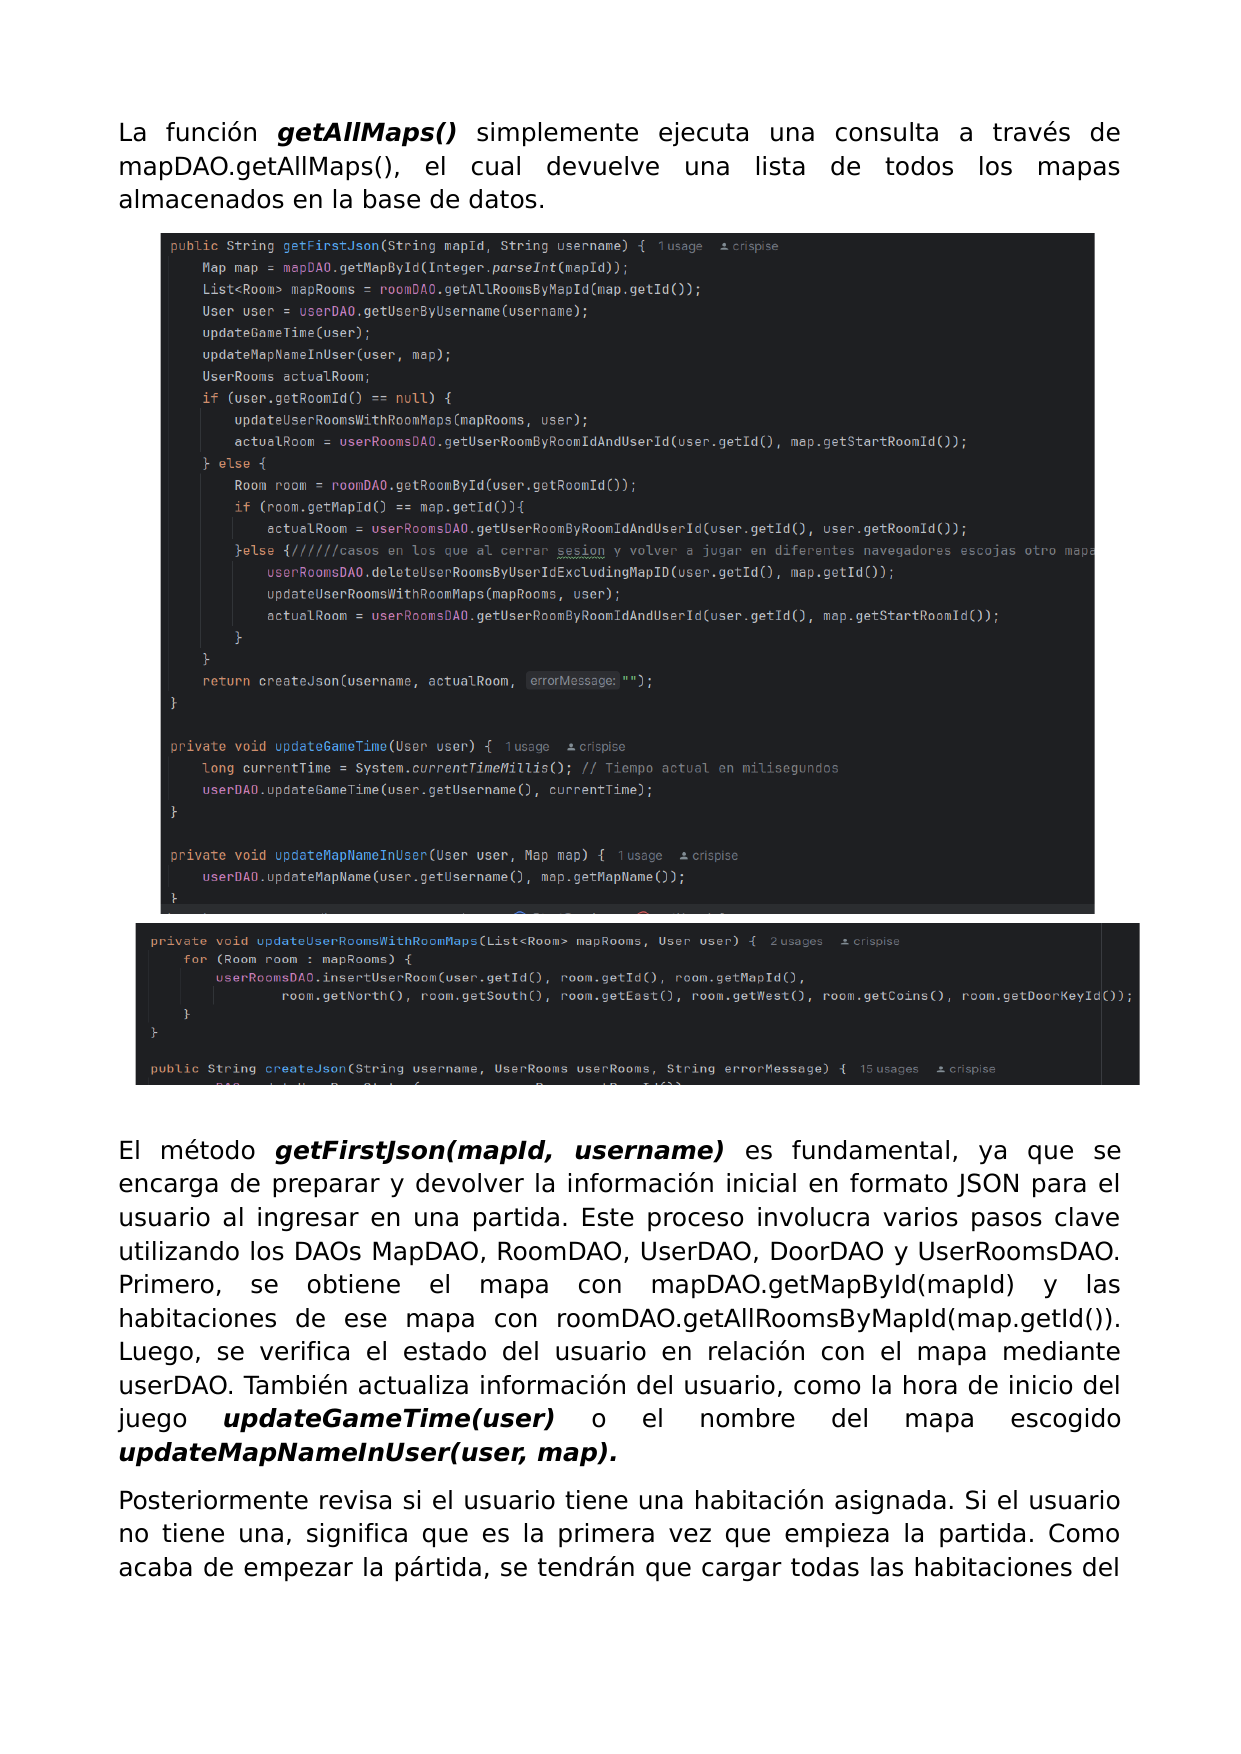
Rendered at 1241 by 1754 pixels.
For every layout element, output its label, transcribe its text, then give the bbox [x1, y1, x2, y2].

picture [135, 923, 1140, 1085]
text Posteriormente revisa si el usuario tiene una habitación asignada. Si el usuario no tiene una, significa que es la primera vez que empieza la partida. Como acaba de empezar la pártida, se tendrán que cargar todas las habitaciones del [118, 1486, 1122, 1582]
text La función getAllMaps() simplemente ejecuta una consulta a través de mapDAO.getAllMaps(), el cual devuelve una lista de todos los mapas almacenados en la base de datos. [118, 118, 1122, 214]
picture [160, 233, 1095, 914]
text El método getFirstJson(mapId, username) es fundamental, ya que se encarga de preparar y devolver la información inicial en formato JSON para el usuario al ingresar en una partida. Este proceso involucra varios pasos clave utilizando los DAOs MapDAO, RoomDAO, UserDAO, DoorDAO y UserRoomsDAO. Primero, se obtiene el mapa con mapDAO.getMapById(mapId) y las habitaciones de ese mapa con roomDAO.getAllRoomsByMapId(map.getId()). Luego, se verifica el estado del usuario en relación con el mapa mediante userDAO. También actualiza información del usuario, como la hora de inicio del juego updateGameTime(user) o el nombre del mapa escogido updateMapNameInUser(user, map). [118, 1136, 1122, 1467]
